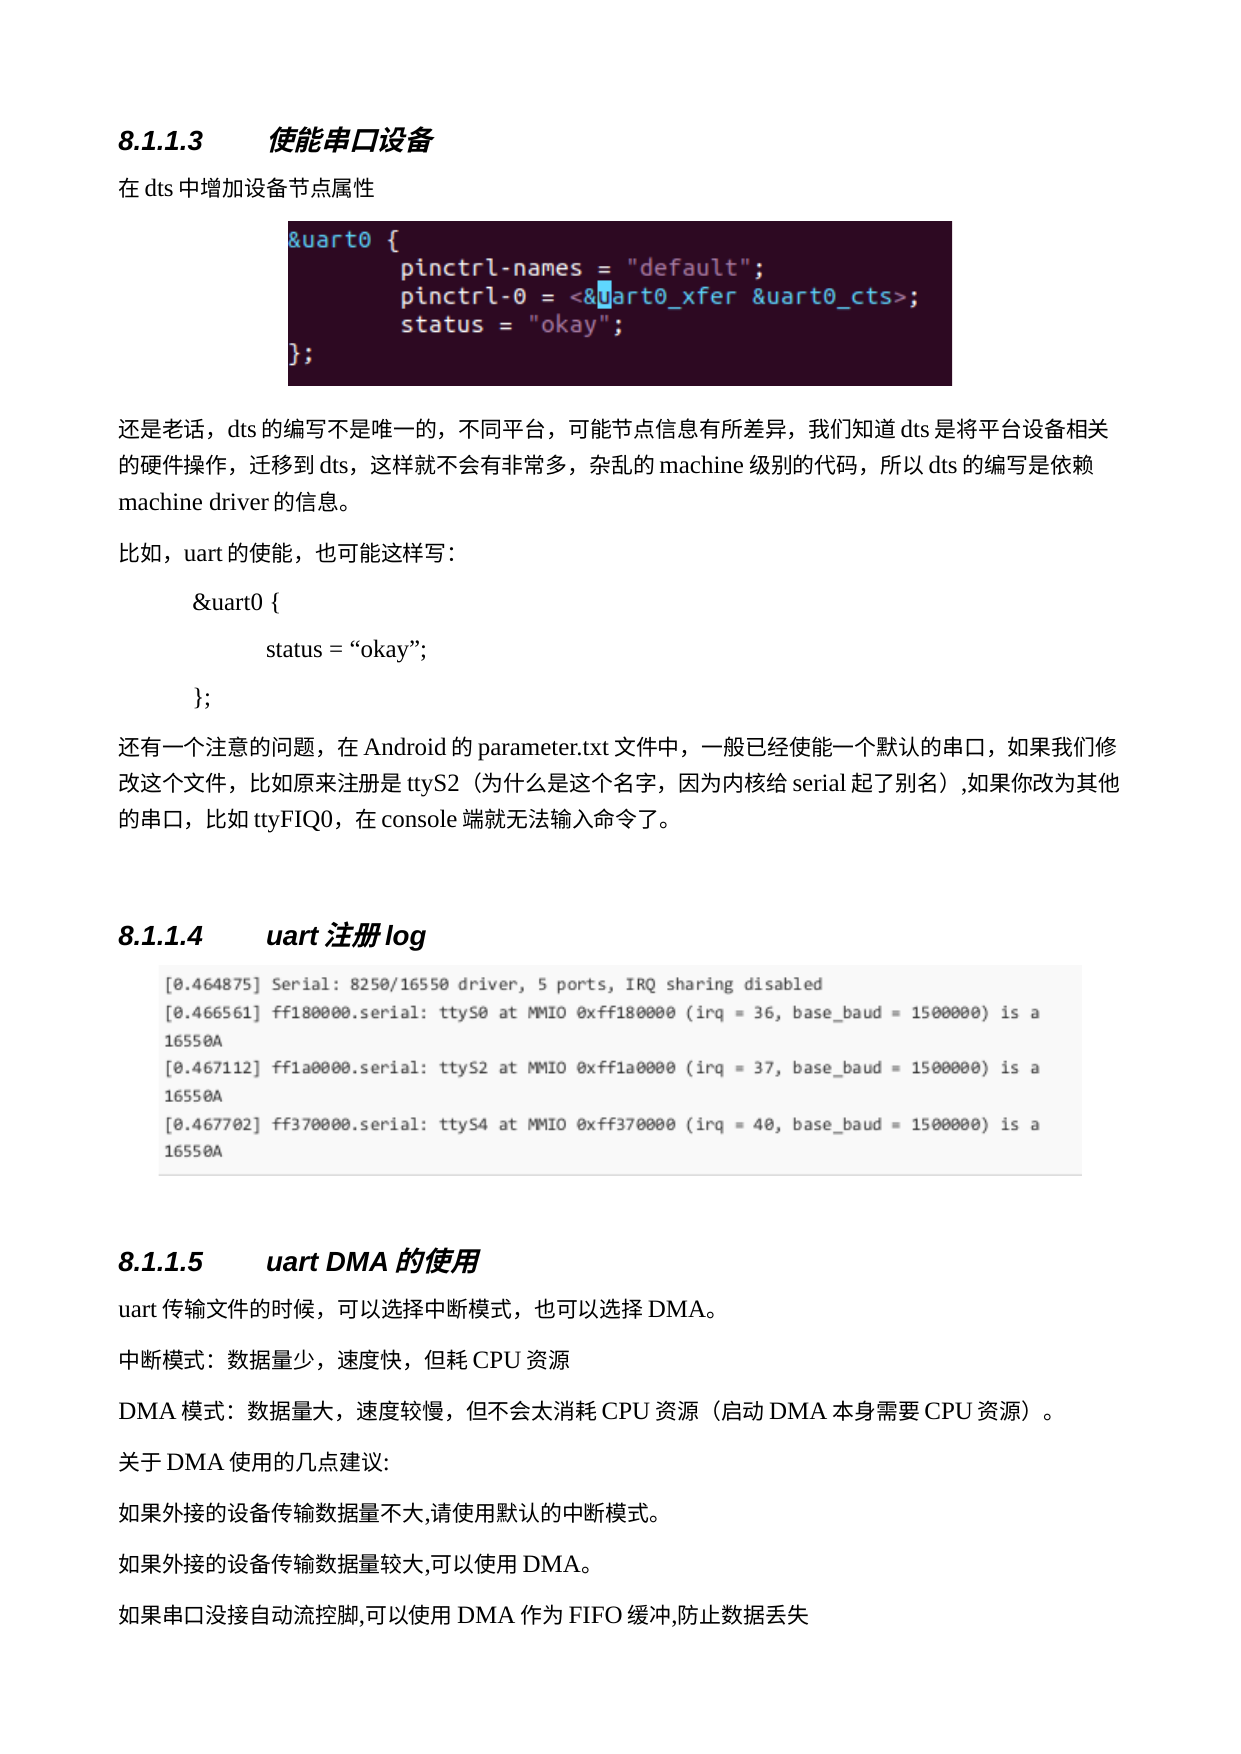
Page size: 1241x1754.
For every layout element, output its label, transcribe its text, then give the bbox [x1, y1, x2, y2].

text }; [118, 682, 1122, 711]
text status = “okay”; [118, 634, 1122, 663]
text 中断模式：数据量少，速度快，但耗CPU资源 [118, 1343, 1122, 1375]
text 关于DMA使用的几点建议: [118, 1445, 1122, 1477]
picture [288, 221, 953, 386]
subtitle 8.1.1.5 uart DMA的使用 [118, 1239, 1122, 1280]
subtitle 8.1.1.4 uart注册log [118, 913, 1122, 953]
subtitle 8.1.1.3 使能串口设备 [118, 118, 1122, 158]
text 还有一个注意的问题，在Android的parameter.txt文件中，一般已经使能一个默认的串口，如果我们修改这个文件，比如原来注册是ttyS2（为什么是这个名字，因为内核给serial起了别名）,如果你改为其他的串口，比如ttyFIQ0，在console端就无法输入命令了。 [118, 729, 1122, 834]
text 如果外接的设备传输数据量较大,可以使用DMA。 [118, 1547, 1122, 1578]
text DMA模式：数据量大，速度较慢，但不会太消耗CPU资源（启动DMA本身需要CPU资源）。 [118, 1394, 1122, 1426]
text 如果串口没接自动流控脚,可以使用DMA作为FIFO缓冲,防止数据丢失 [118, 1598, 1122, 1629]
text uart传输文件的时候，可以选择中断模式，也可以选择DMA。 [118, 1292, 1122, 1324]
text 如果外接的设备传输数据量不大,请使用默认的中断模式。 [118, 1496, 1122, 1528]
text 在dts中增加设备节点属性 [118, 171, 1122, 202]
picture [158, 965, 1082, 1176]
text &uart0 { [118, 587, 1122, 615]
text 比如，uart的使能，也可能这样写： [118, 536, 1122, 567]
text 还是老话，dts的编写不是唯一的，不同平台，可能节点信息有所差异，我们知道dts是将平台设备相关的硬件操作，迁移到dts，这样就不会有非常多，杂乱的machine级别的代码，所以dts的编写是依赖machine driver的信息。 [118, 412, 1122, 516]
